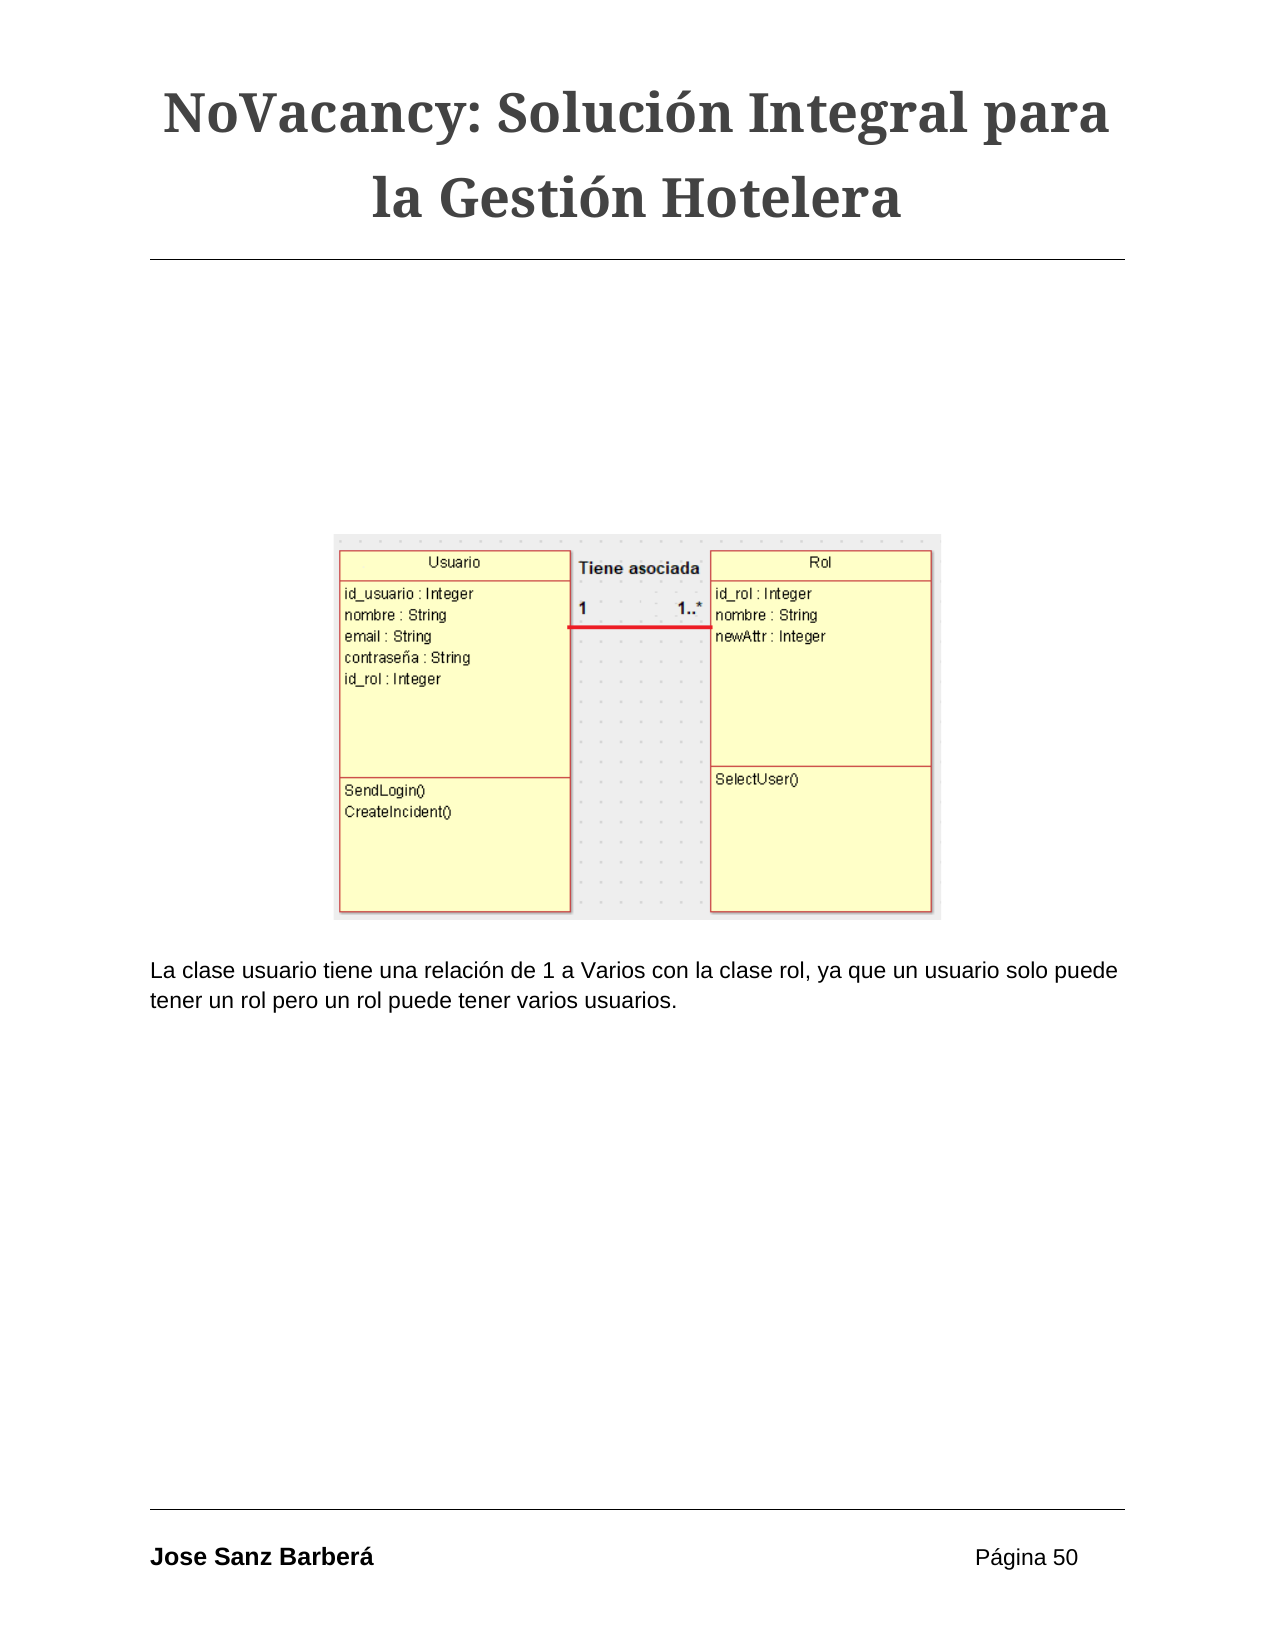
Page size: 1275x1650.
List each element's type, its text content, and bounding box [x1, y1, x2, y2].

text La clase usuario tiene una relación de 1 a Varios con la clase rol, ya que un usuario solo puede tener un rol pero un rol puede tener varios usuarios. [150, 957, 1125, 1014]
picture [333, 534, 942, 920]
